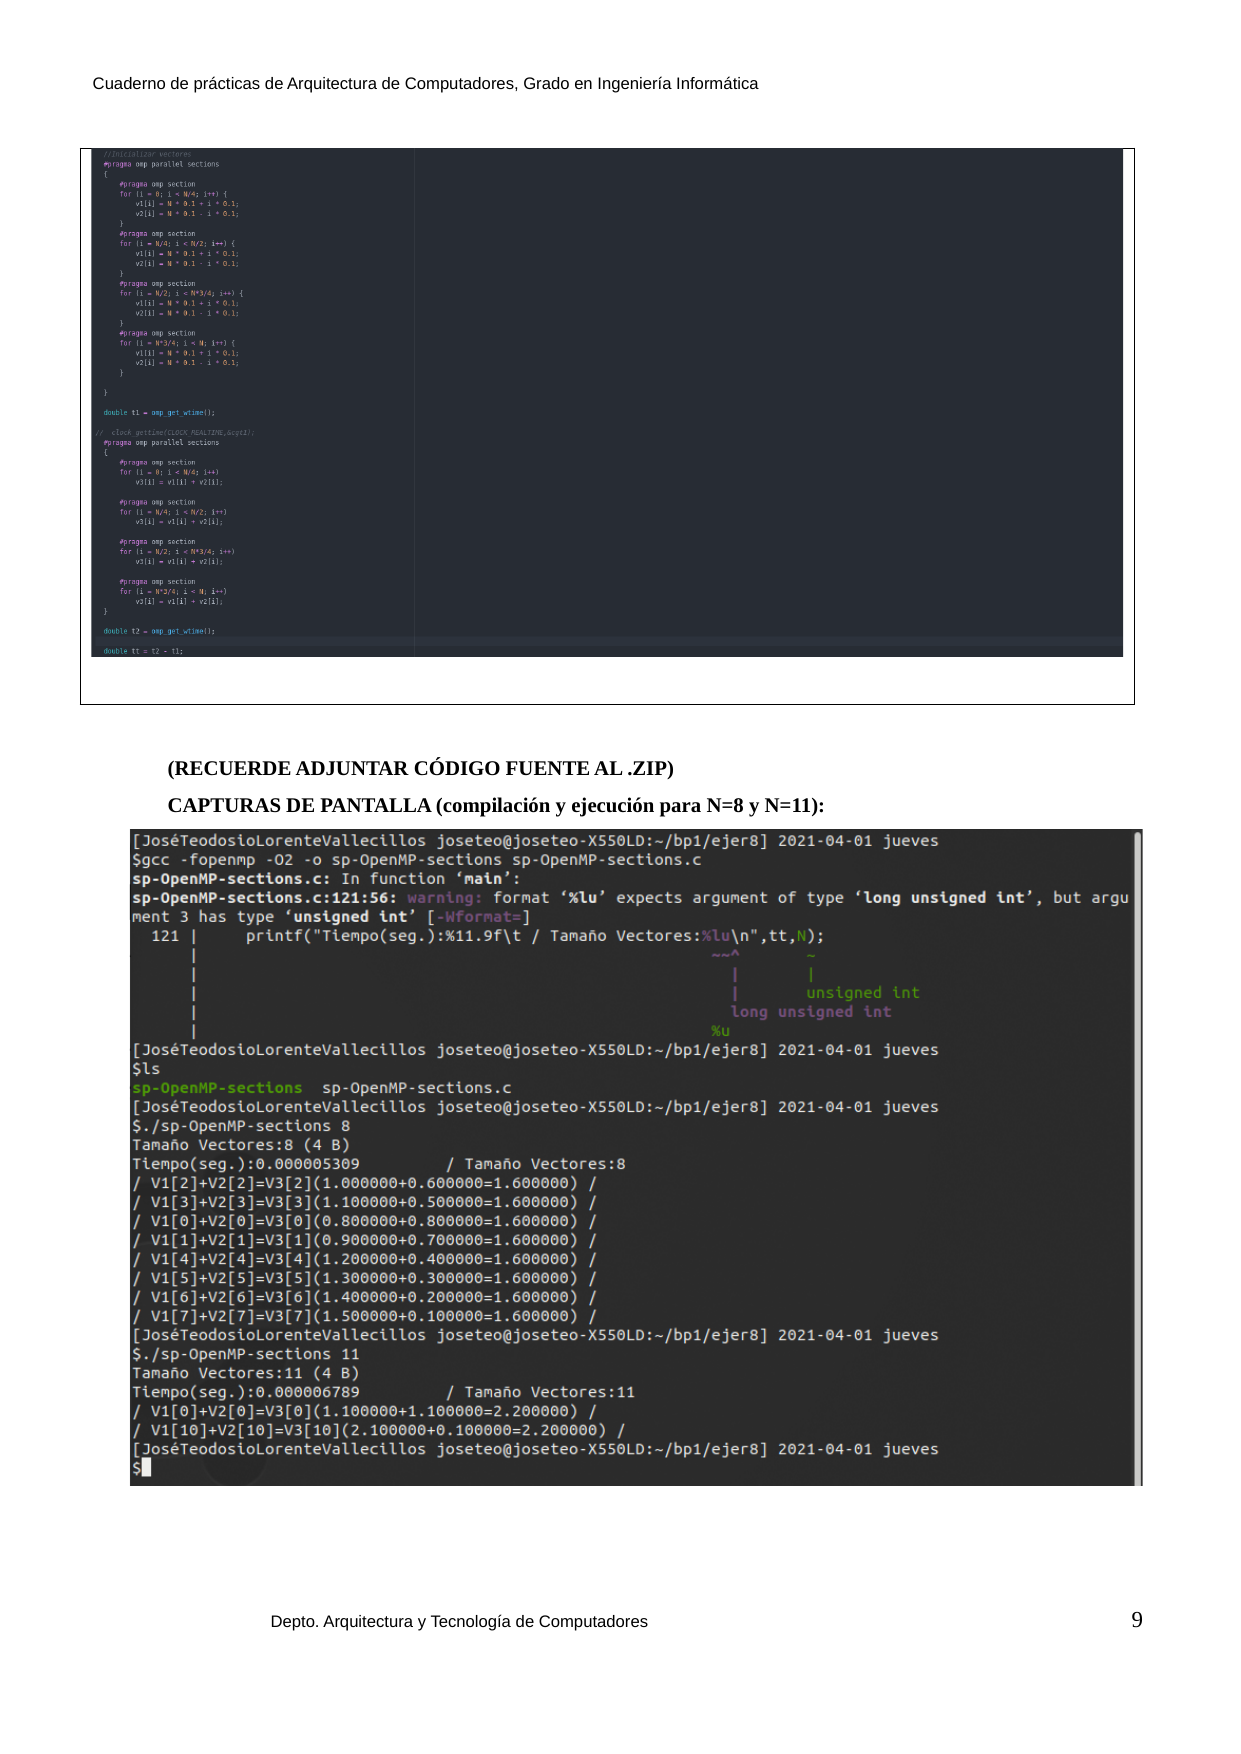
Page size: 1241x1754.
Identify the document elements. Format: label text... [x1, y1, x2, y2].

picture [91, 148, 1124, 657]
text (RECUERDE ADJUNTAR CÓDIGO FUENTE AL .ZIP) [167, 756, 1143, 780]
picture [129, 829, 1143, 1486]
text CAPTURAS DE PANTALLA (compilación y ejecución para N=8 y N=11): [167, 792, 1143, 817]
table_header [81, 149, 1134, 703]
